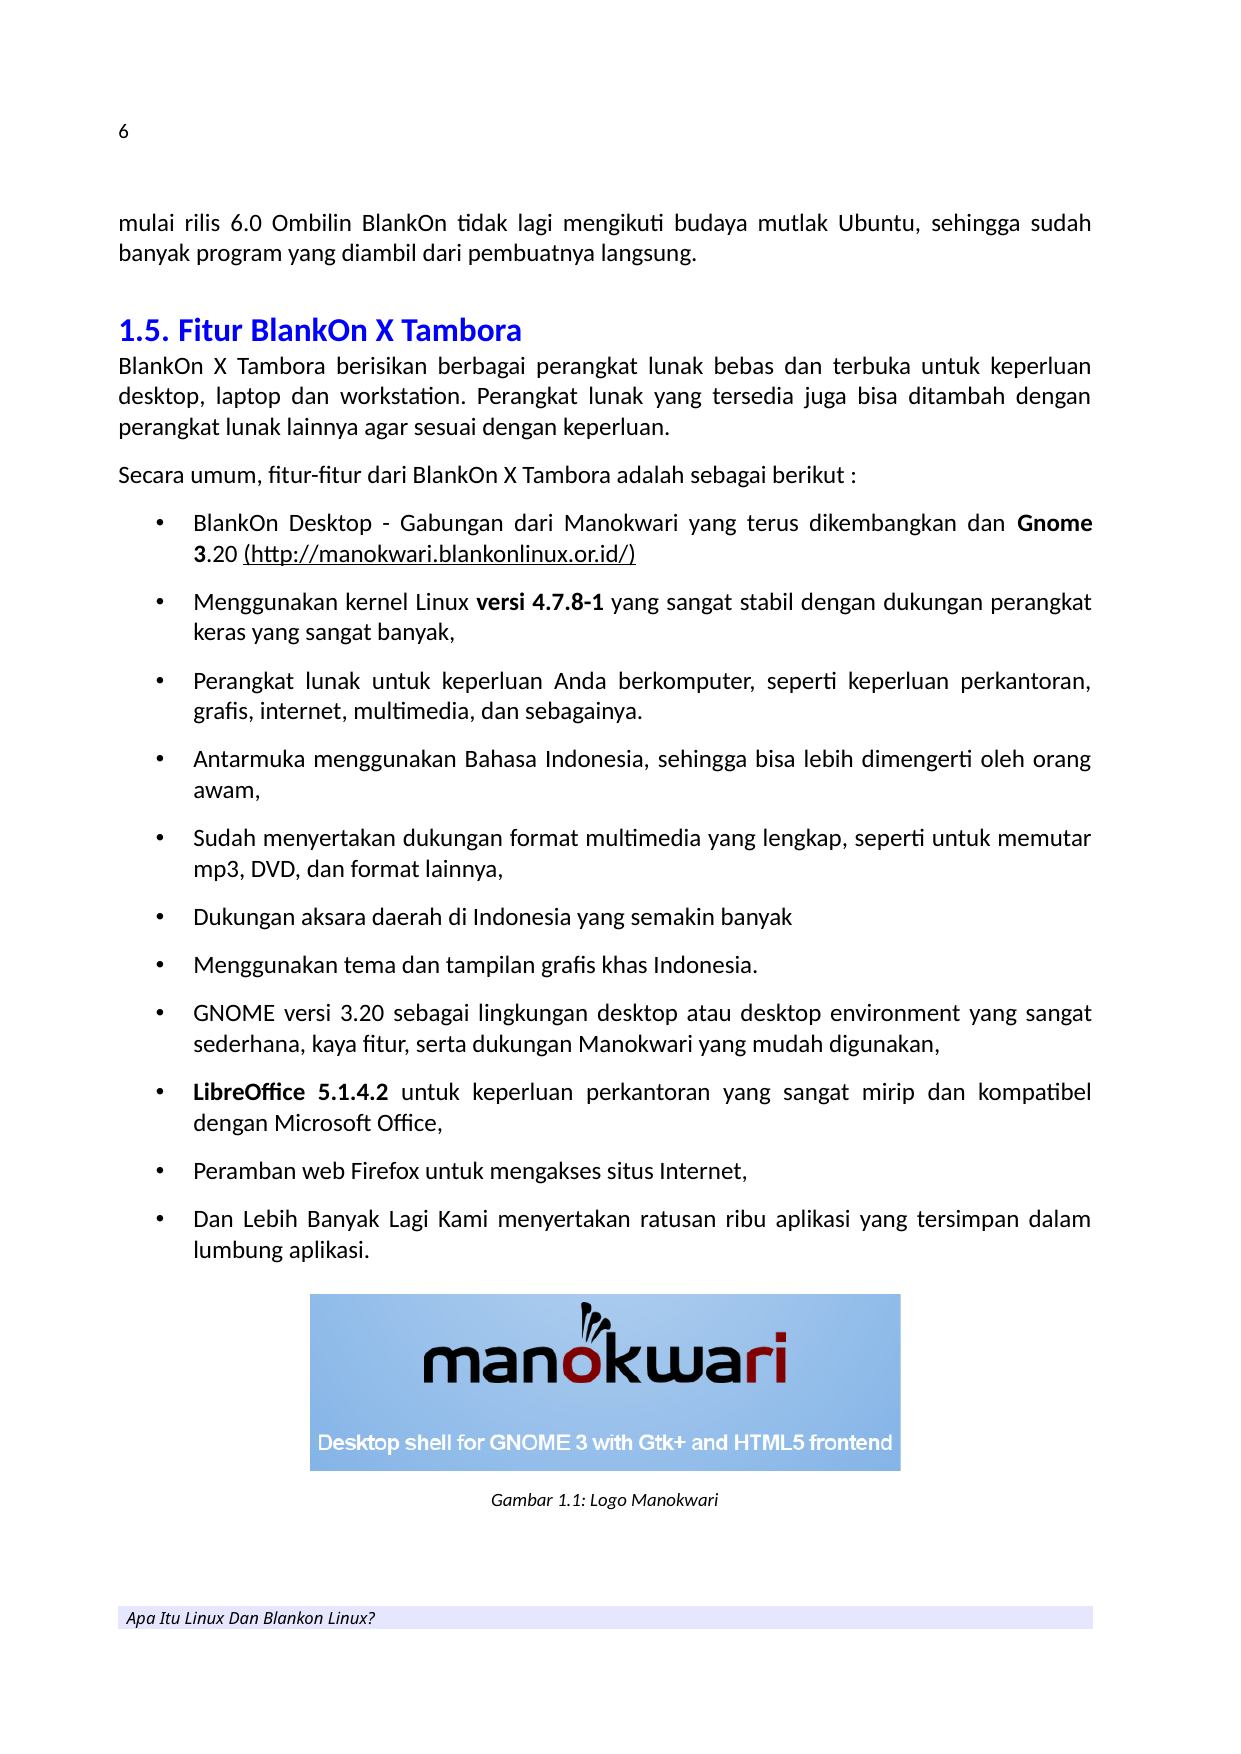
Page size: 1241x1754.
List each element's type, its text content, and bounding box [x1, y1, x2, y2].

text mulai rilis 6.0 Ombilin BlankOn tidak lagi mengikuti budaya mutlak Ubuntu, sehingga sudah banyak program yang diambil dari pembuatnya langsung. [118, 207, 1093, 268]
list Menggunakan tema dan tampilan grafis khas Indonesia. [156, 949, 1093, 980]
list Menggunakan kernel Linux versi 4.7.8-1 yang sangat stabil dengan dukungan perangkat keras yang sangat banyak, [156, 586, 1093, 647]
list Antarmuka menggunakan Bahasa Indonesia, sehingga bisa lebih dimengerti oleh orang awam, [156, 743, 1093, 804]
picture [310, 1294, 901, 1471]
text BlankOn X Tambora berisikan berbagai perangkat lunak bebas dan terbuka untuk keperluan desktop, laptop dan workstation. Perangkat lunak yang tersedia juga bisa ditambah dengan perangkat lunak lainnya agar sesuai dengan keperluan. [118, 350, 1093, 441]
list Peramban web Firefox untuk mengakses situs Internet, [156, 1155, 1093, 1186]
list GNOME versi 3.20 sebagai lingkungan desktop atau desktop environment yang sangat sederhana, kaya fitur, serta dukungan Manokwari yang mudah digunakan, [156, 997, 1093, 1058]
list BlankOn Desktop - Gabungan dari Manokwari yang terus dikembangkan dan Gnome 3.20 (http://manokwari.blankonlinux.or.id/) [156, 507, 1093, 568]
list Dan Lebih Banyak Lagi Kami menyertakan ratusan ribu aplikasi yang tersimpan dalam lumbung aplikasi. [156, 1203, 1093, 1264]
text Secara umum, fitur-fitur dari BlankOn X Tambora adalah sebagai berikut : [118, 459, 1093, 489]
list Dukungan aksara daerah di Indonesia yang semakin banyak [156, 901, 1093, 932]
list Perangkat lunak untuk keperluan Anda berkomputer, seperti keperluan perkantoran, grafis, internet, multimedia, dan sebagainya. [156, 665, 1093, 726]
text Gambar 1.1: Logo Manokwari [310, 1471, 901, 1512]
list Sudah menyertakan dukungan format multimedia yang lengkap, seperti untuk memutar mp3, DVD, dan format lainnya, [156, 822, 1093, 883]
subtitle Fitur BlankOn X Tambora [118, 309, 1093, 350]
list LibreOffice 5.1.4.2 untuk keperluan perkantoran yang sangat mirip dan kompatibel dengan Microsoft Office, [156, 1076, 1093, 1137]
